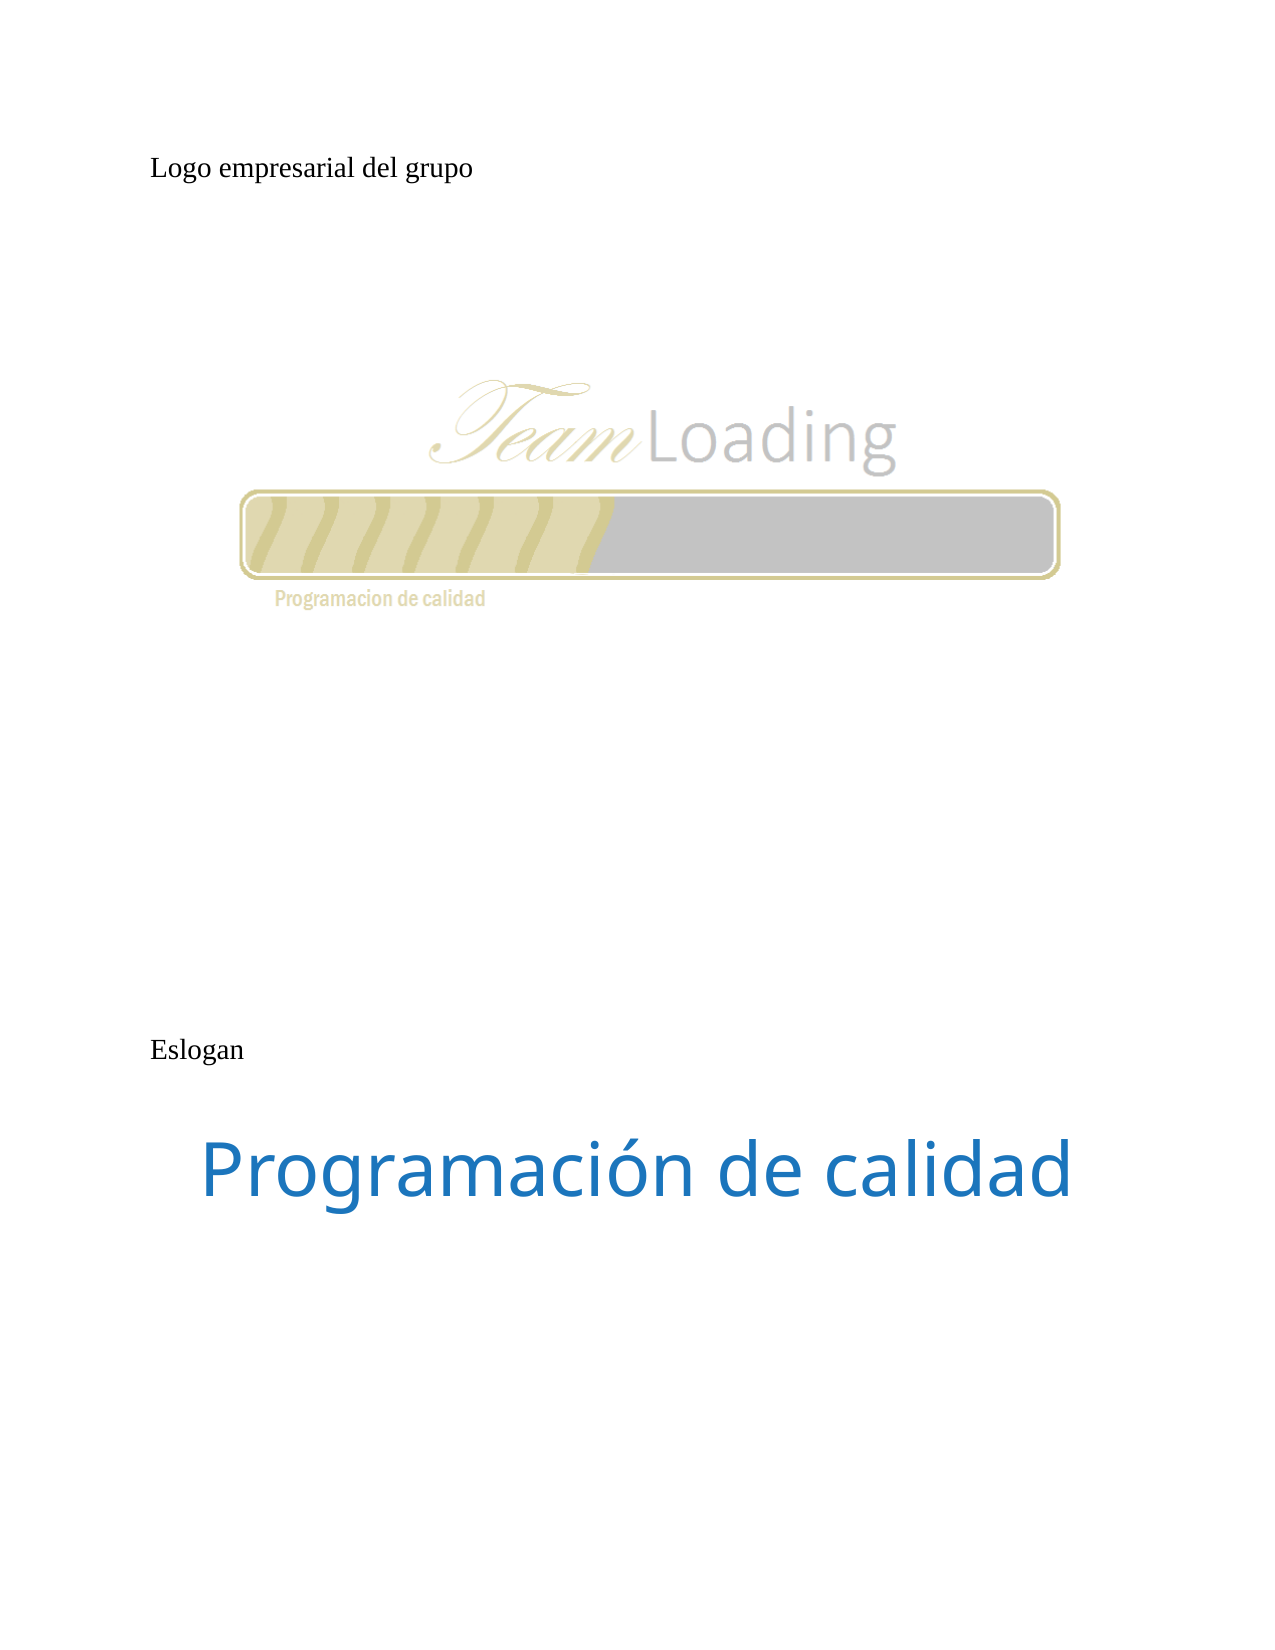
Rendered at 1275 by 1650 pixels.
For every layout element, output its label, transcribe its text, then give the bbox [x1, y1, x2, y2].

text Eslogan [150, 1032, 1125, 1066]
text Logo empresarial del grupo [150, 150, 1125, 183]
picture [135, 200, 1140, 966]
text Programación de calidad [150, 1116, 1125, 1218]
